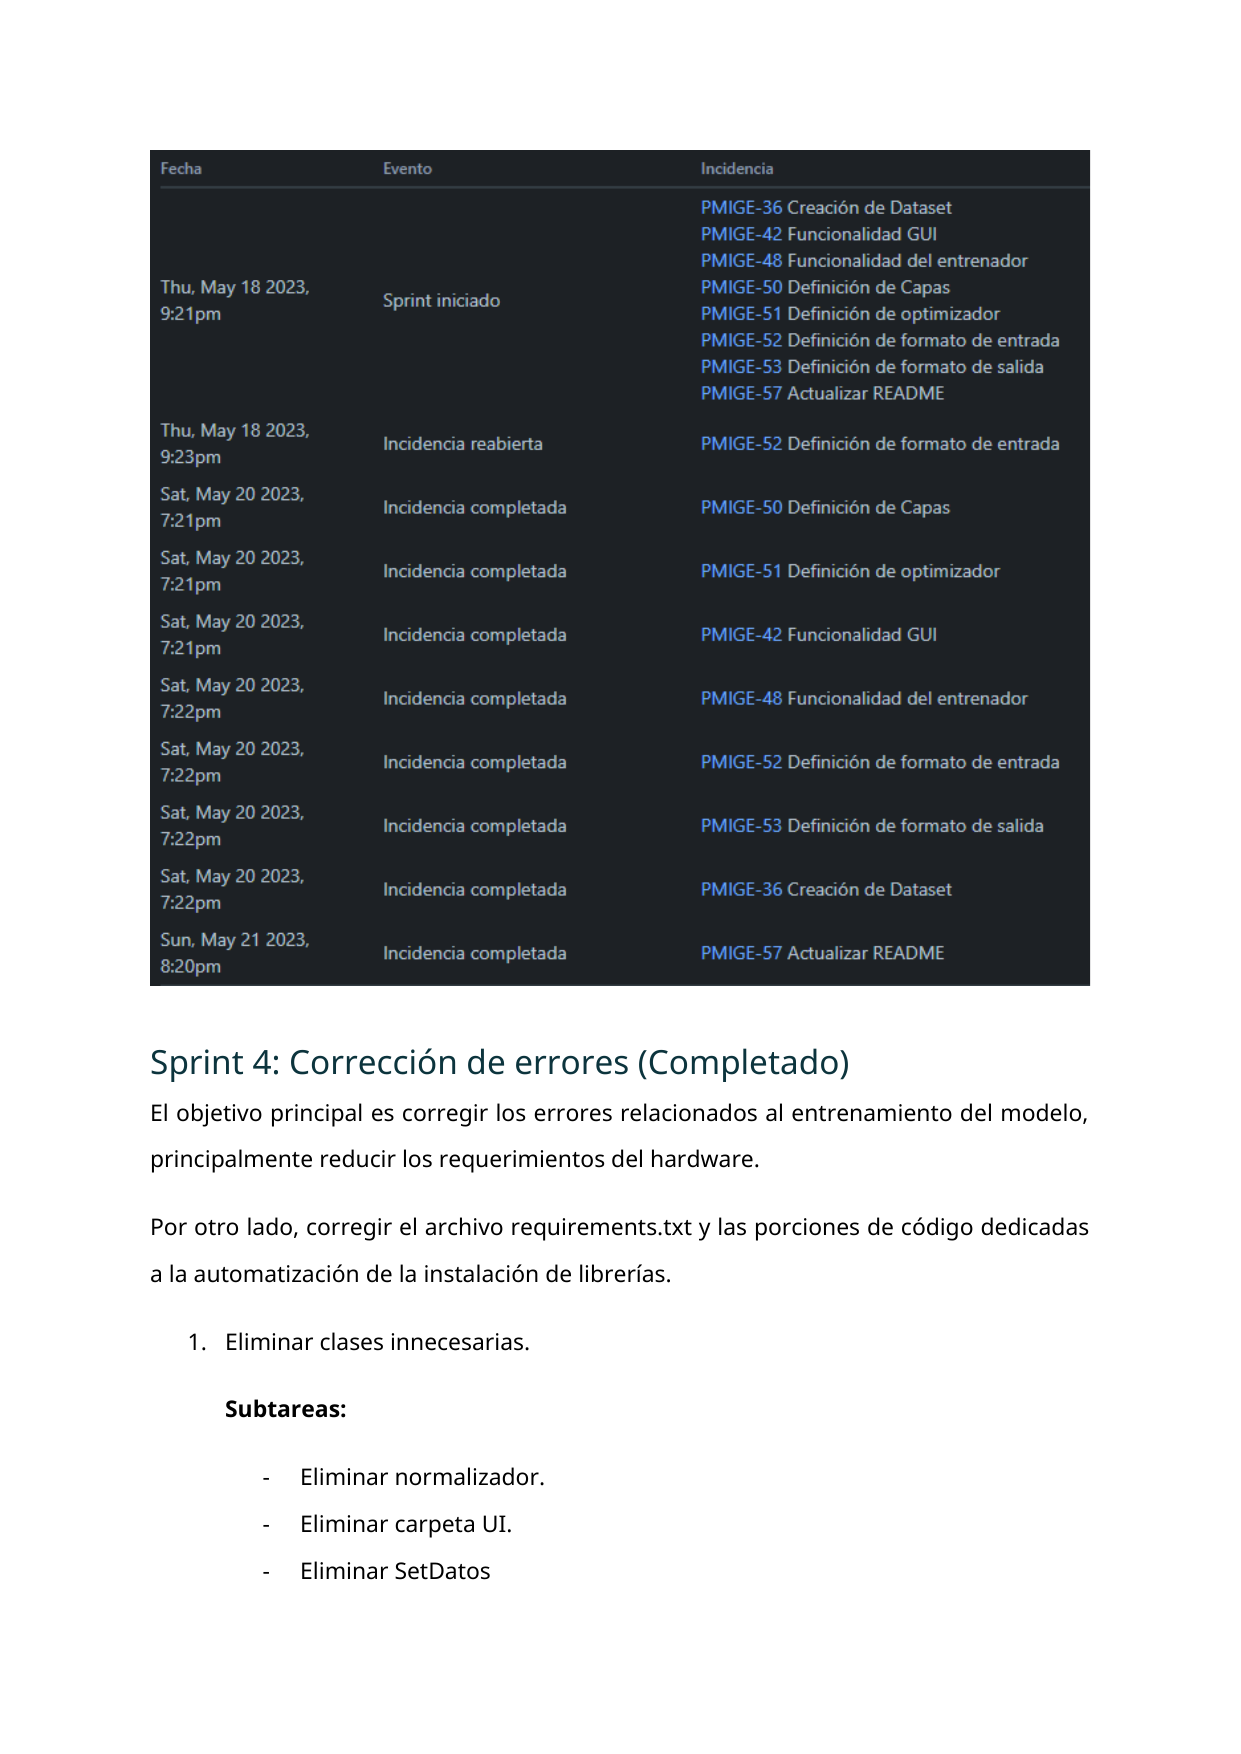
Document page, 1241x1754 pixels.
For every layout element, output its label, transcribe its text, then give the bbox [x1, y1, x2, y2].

list Eliminar SetDatos [262, 1555, 1090, 1586]
text El objetivo principal es corregir los errores relacionados al entrenamiento del modelo, principalmente reducir los requerimientos del hardware. [150, 1096, 1090, 1174]
text Por otro lado, corregir el archivo requirements.txt y las porciones de código dedicadas a la automatización de la instalación de librerías. [150, 1211, 1090, 1289]
text Subtareas: [225, 1393, 1090, 1424]
list Eliminar clases innecesarias. [187, 1326, 1090, 1357]
subtitle Sprint 4: Corrección de errores (Completado) [150, 1038, 1090, 1084]
picture [150, 150, 1091, 986]
list Eliminar normalizador. [262, 1461, 1090, 1492]
list Eliminar carpeta UI. [262, 1508, 1090, 1539]
